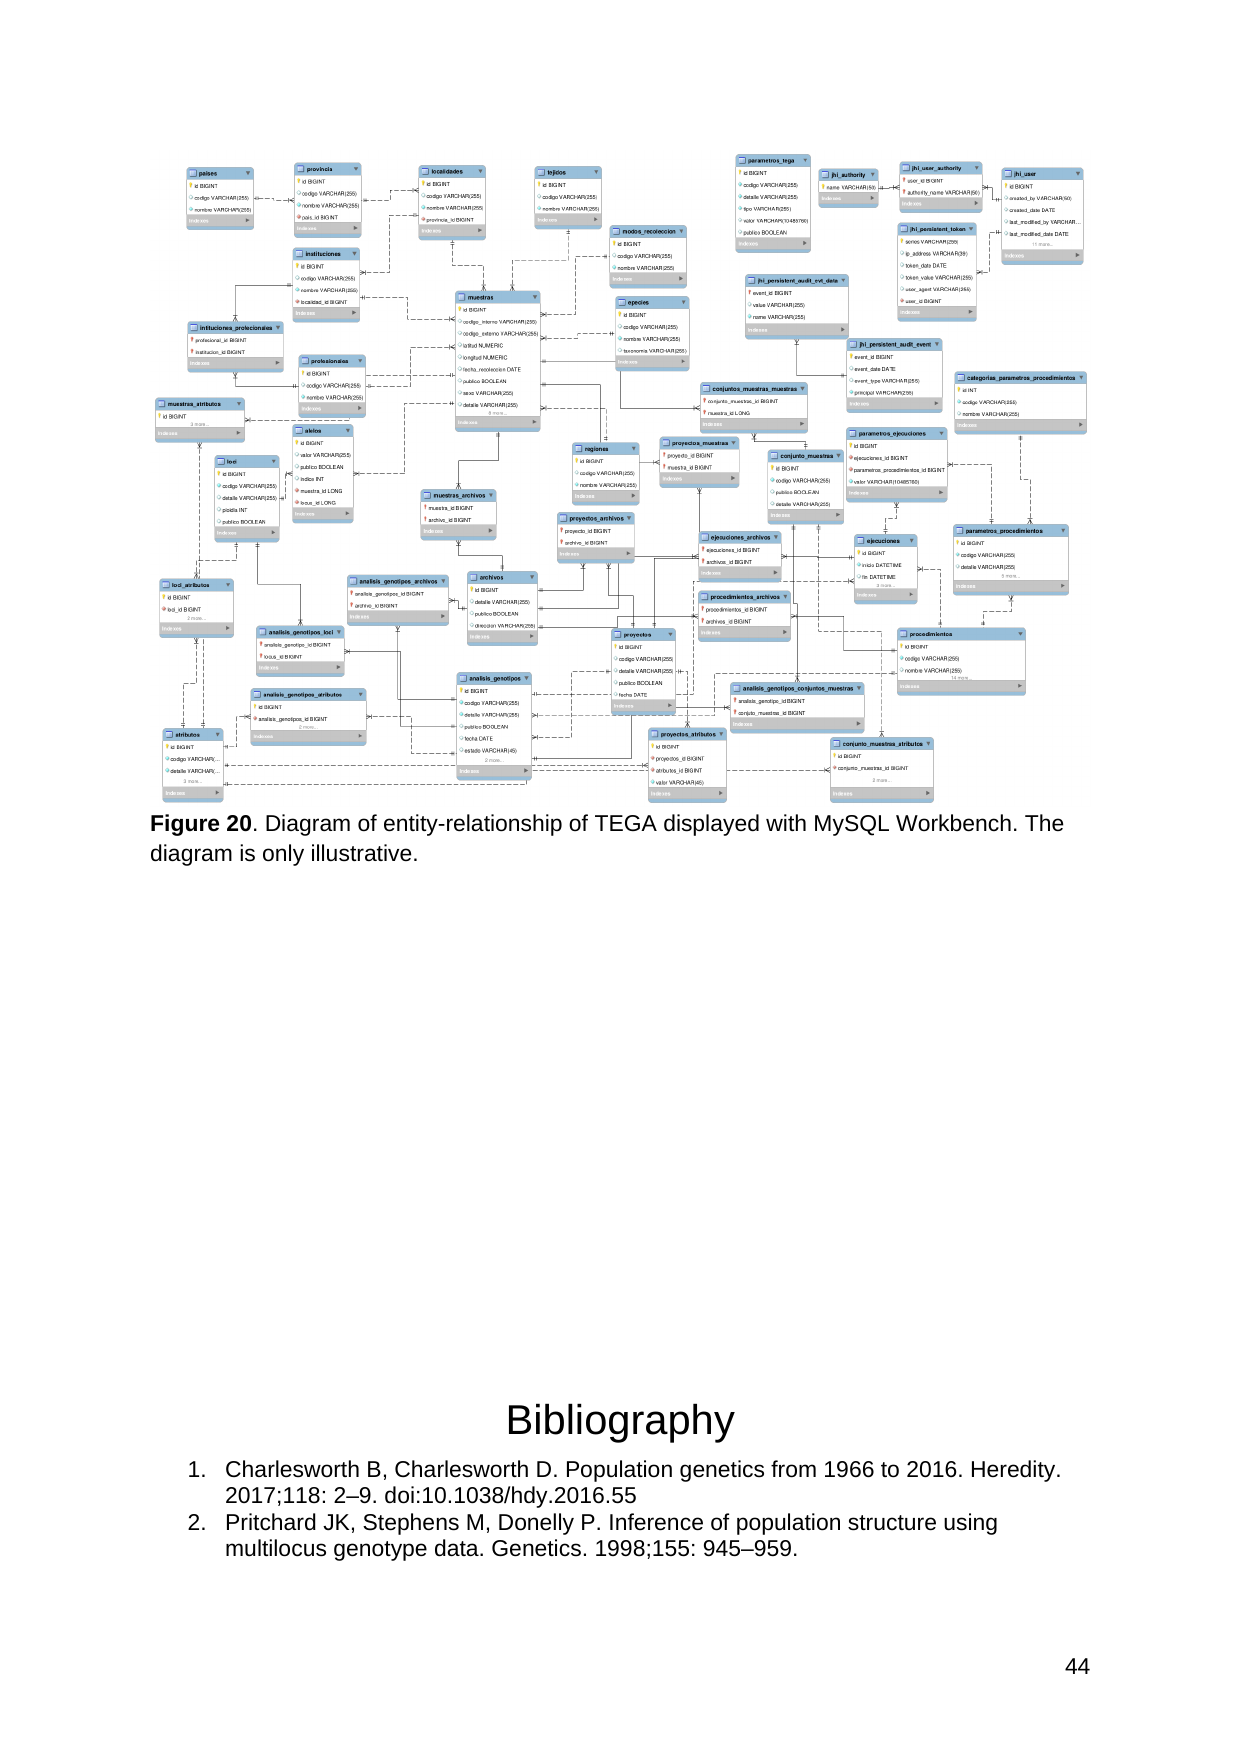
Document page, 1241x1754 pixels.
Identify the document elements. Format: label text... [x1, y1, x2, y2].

picture [150, 150, 1091, 807]
subtitle Bibliography [150, 1396, 1090, 1443]
list Pritchard JK, Stephens M, Donelly P. Inference of population structure using multilocus genotype data. Genetics. 1998;155: 945–959. [187, 1509, 1090, 1561]
text Figure 20. Diagram of entity-relationship of TEGA displayed with MySQL Workbench. The diagram is only illustrative. [150, 810, 1090, 867]
list Charlesworth B, Charlesworth D. Population genetics from 1966 to 2016. Heredity. 2017;118: 2–9. doi:10.1038/hdy.2016.55 [187, 1456, 1090, 1509]
